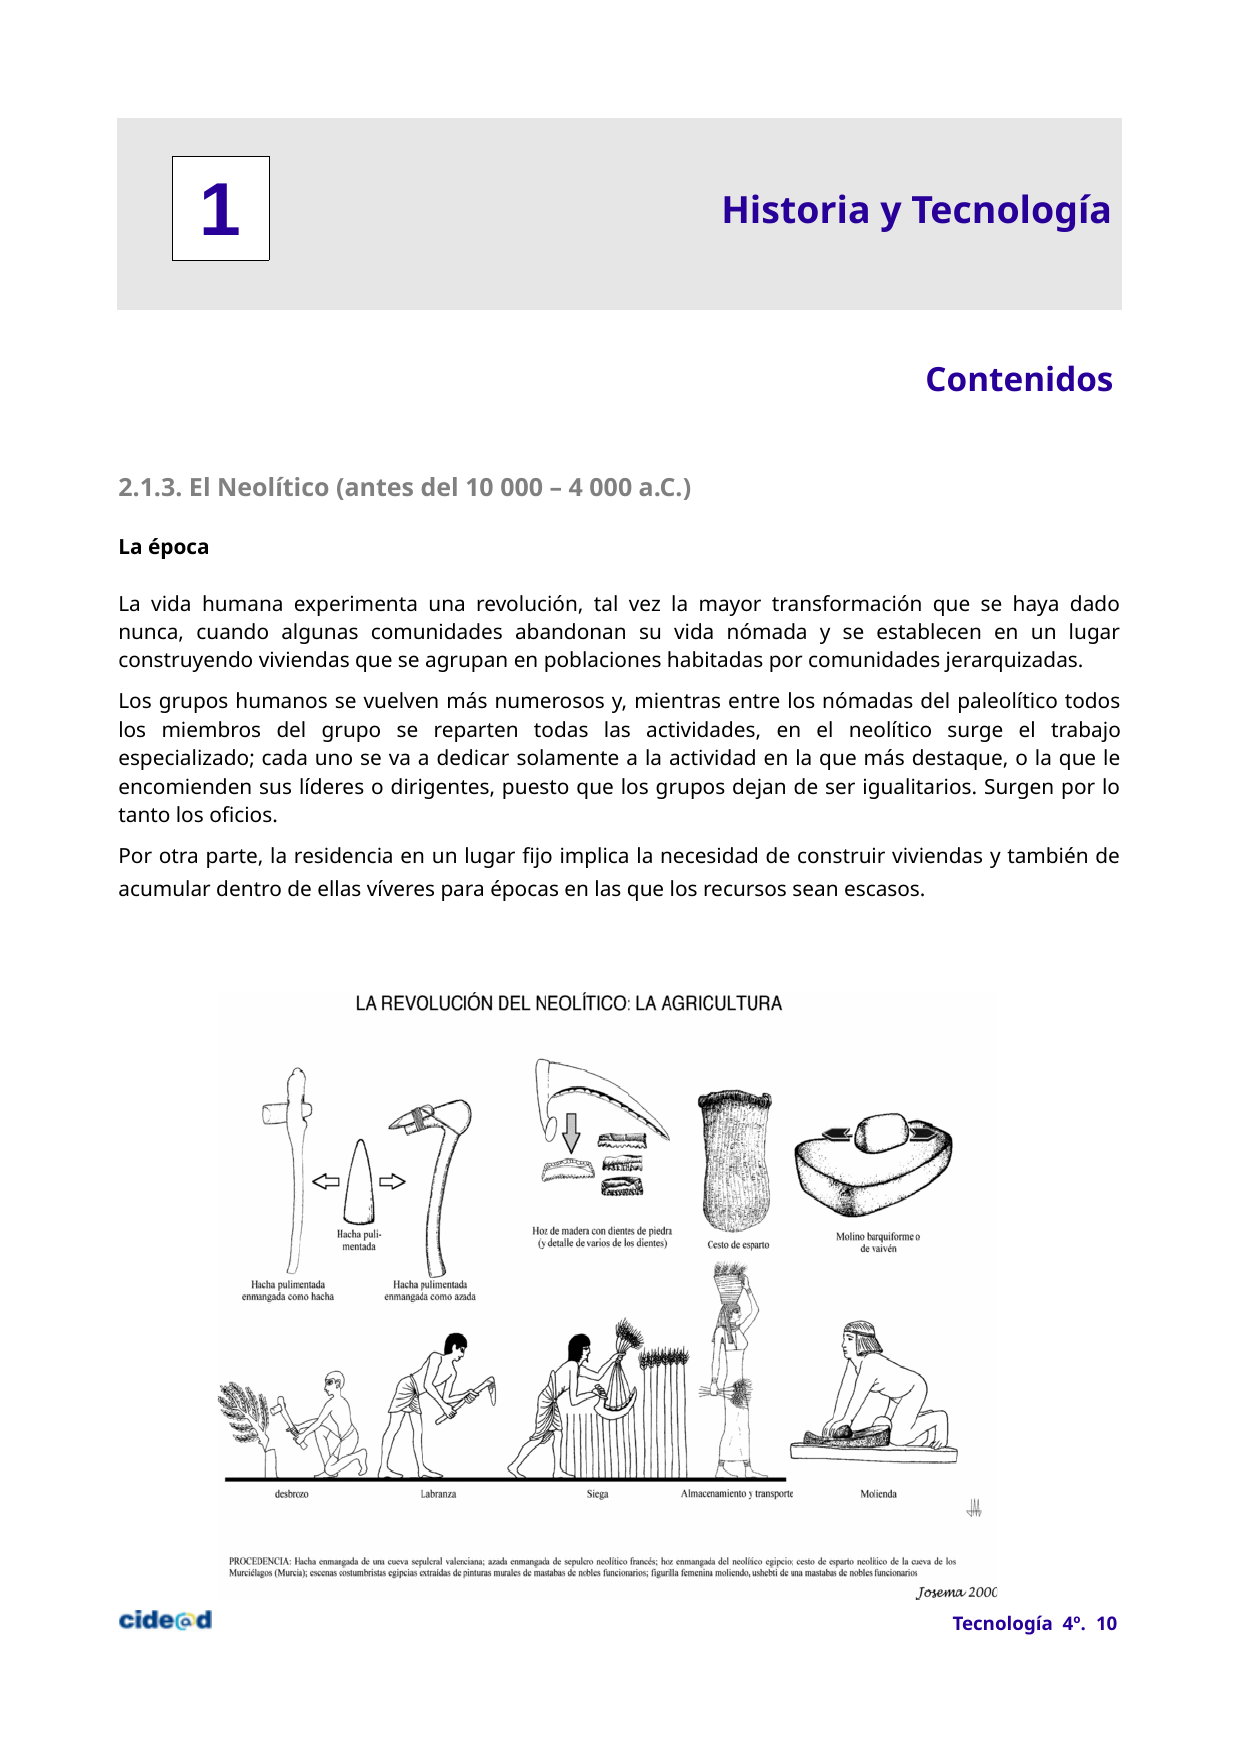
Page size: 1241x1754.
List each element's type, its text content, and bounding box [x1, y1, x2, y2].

text Contenidos [118, 356, 1122, 401]
text La época [118, 532, 1122, 560]
picture [217, 992, 998, 1600]
picture [118, 1610, 212, 1632]
table_header Historia y Tecnología [117, 118, 1122, 310]
text 2.1.3. El Neolítico (antes del 10 000 – 4 000 a.C.) [118, 469, 1122, 503]
text La vida humana experimenta una revolución, tal vez la mayor transformación que se haya dado nunca, cuando algunas comunidades abandonan su vida nómada y se establecen en un lugar construyendo viviendas que se agrupan en poblaciones habitadas por comunidades jerarquizadas. [118, 589, 1122, 674]
text Por otra parte, la residencia en un lugar fijo implica la necesidad de construir viviendas y también de acumular dentro de ellas víveres para épocas en las que los recursos sean escasos. [118, 841, 1122, 902]
text Los grupos humanos se vuelven más numerosos y, mientras entre los nómadas del paleolítico todos los miembros del grupo se reparten todas las actividades, en el neolítico surge el trabajo especializado; cada uno se va a dedicar solamente a la actividad en la que más destaque, o la que le encomienden sus líderes o dirigentes, puesto que los grupos dejan de ser igualitarios. Surgen por lo tanto los oficios. [118, 687, 1122, 829]
